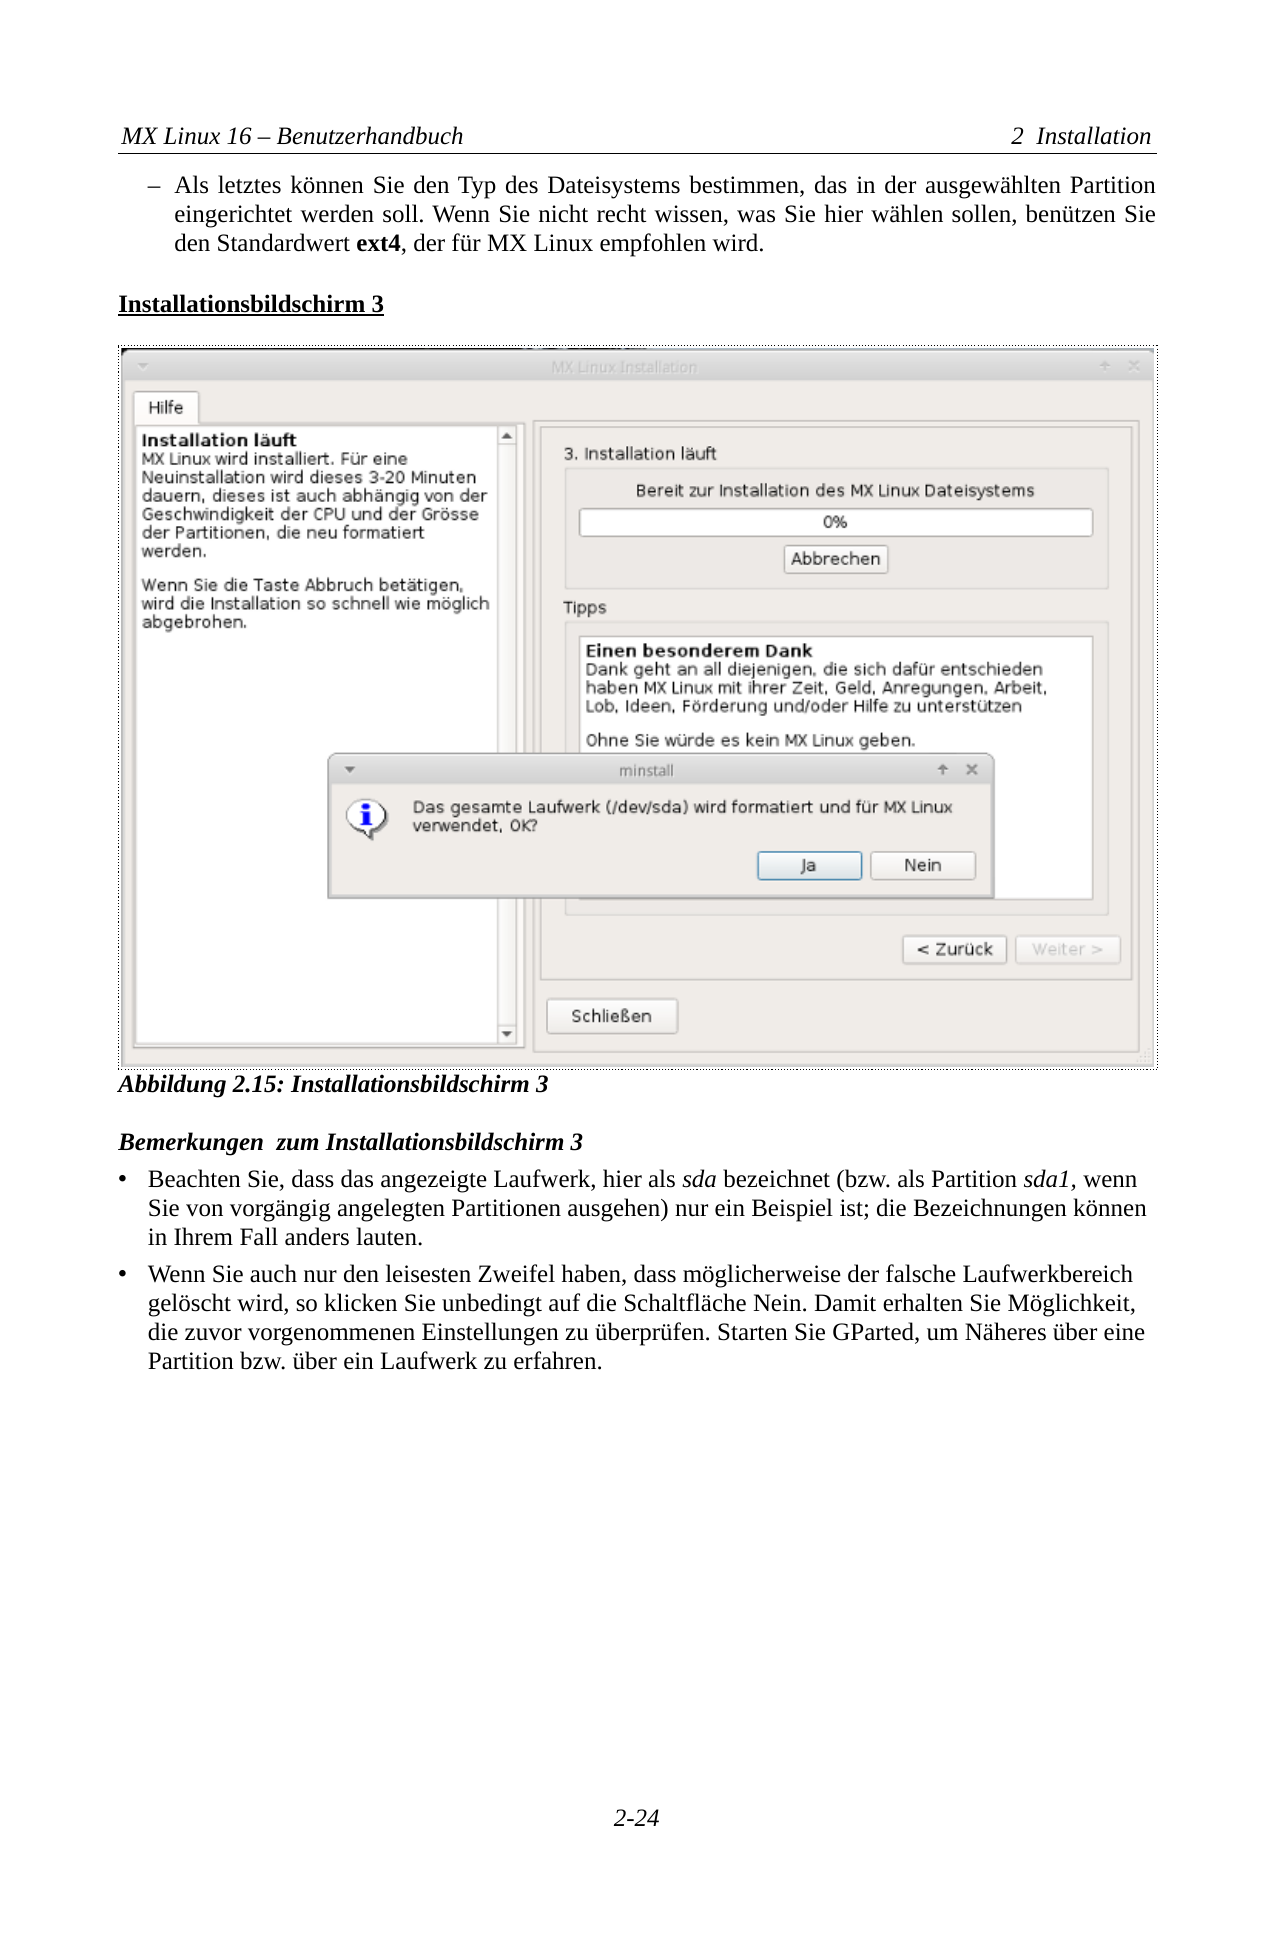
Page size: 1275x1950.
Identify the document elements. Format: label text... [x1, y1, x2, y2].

text Bemerkungen zum Installationsbildschirm 3 [118, 1127, 1157, 1156]
list Als letztes können Sie den Typ des Dateisystems bestimmen, das in der ausgewählten Partition eingerichtet wer­den soll. Wenn Sie nicht recht wissen, was Sie hier wählen sollen, benützen Sie den Stan­dard­wert ext4, der für MX Linux empfohlen wird. [148, 171, 1157, 257]
text Installationsbildschirm 3 [118, 289, 1157, 318]
list Beachten Sie, dass das angezeigte Laufwerk, hier als sda bezeichnet (bzw. als Partition sda1, wenn Sie von vorgängig angelegten Partitionen ausgehen) nur ein Beispiel ist; die Bezeichnungen können in Ihrem Fall anders lauten. [118, 1164, 1157, 1251]
picture [121, 348, 1154, 1067]
list Wenn Sie auch nur den leisesten Zweifel haben, dass möglicherweise der falsche Laufwerkbereich gelöscht wird, so klicken Sie unbedingt auf die Schaltfläche Nein. Damit erhalten Sie Möglichkeit, die zuvor vorgenommenen Einstellungen zu überprüfen. Starten Sie GParted, um Näheres über eine Partition bzw. über ein Laufwerk zu erfahren. [118, 1259, 1157, 1374]
text Abbildung 2.15: Installationsbildschirm 3 [118, 345, 1157, 1098]
